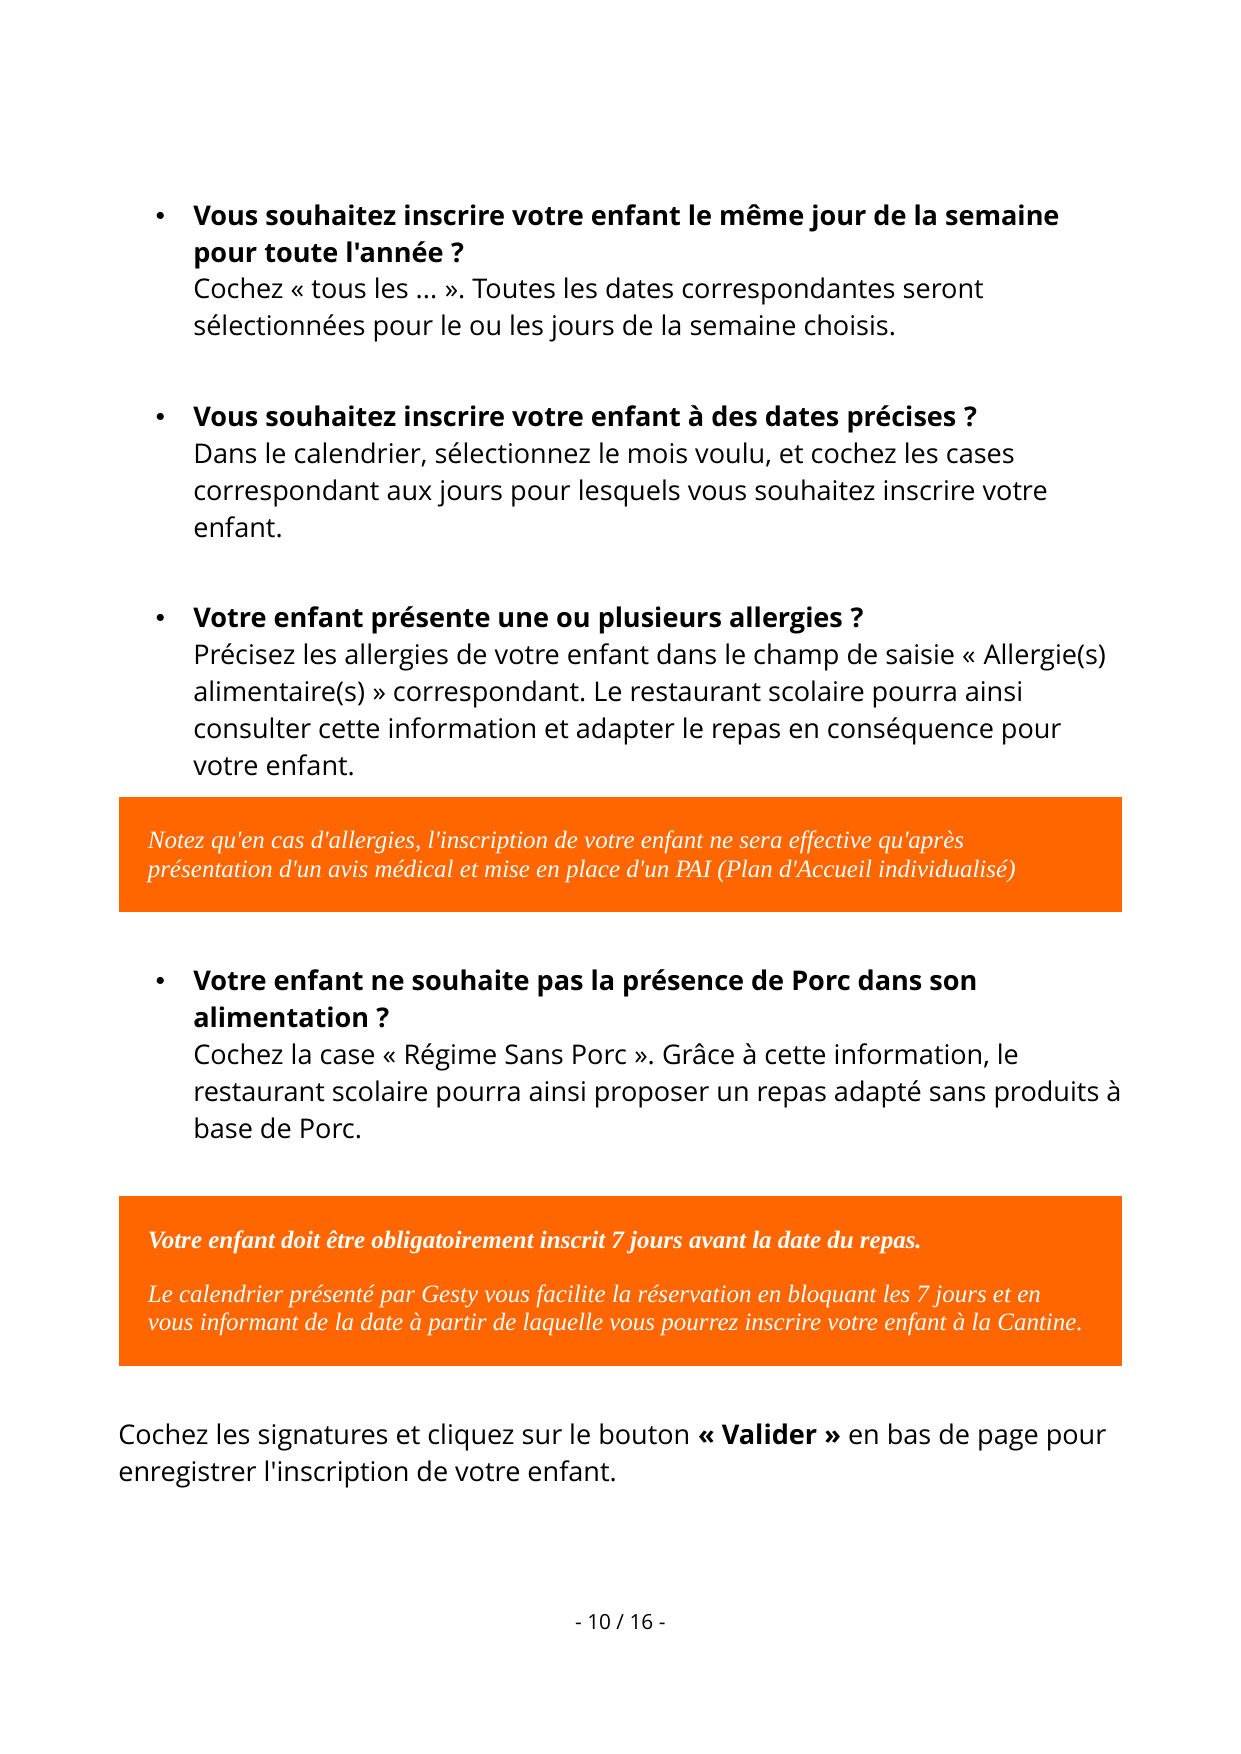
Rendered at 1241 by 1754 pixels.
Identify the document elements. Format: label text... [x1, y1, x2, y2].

text Votre enfant doit être obligatoirement inscrit 7 jours avant la date du repas. [119, 1196, 1122, 1249]
list Précisez les allergies de votre enfant dans le champ de saisie « Allergie(s) alimentaire(s) » correspondant. Le restaurant scolaire pourra ainsi consulter cette information et adapter le repas en conséquence pour votre enfant. [156, 636, 1122, 783]
list Cochez « tous les ... ». Toutes les dates correspondantes seront sélectionnées pour le ou les jours de la semaine choisis. [156, 270, 1122, 344]
list Dans le calendrier, sélectionnez le mois voulu, et cochez les cases correspondant aux jours pour lesquels vous souhaitez inscrire votre enfant. [156, 434, 1122, 545]
list Votre enfant présente une ou plusieurs allergies ? [156, 599, 1122, 636]
text Le calendrier présenté par Gesty vous facilite la réservation en bloquant les 7 jours et en vous informant de la date à partir de laquelle vous pourrez inscrire votre enfant à la Cantine. [119, 1249, 1122, 1366]
list Cochez la case « Régime Sans Porc ». Grâce à cette information, le restaurant scolaire pourra ainsi proposer un repas adapté sans produits à base de Porc. [156, 1035, 1122, 1146]
list Votre enfant ne souhaite pas la présence de Porc dans son alimentation ? [156, 962, 1122, 1035]
list Vous souhaitez inscrire votre enfant à des dates précises ? [156, 397, 1122, 434]
text Notez qu'en cas d'allergies, l'inscription de votre enfant ne sera effective qu'après présentation d'un avis médical et mise en place d'un PAI (Plan d'Accueil individualisé) [119, 797, 1122, 912]
text Cochez les signatures et cliquez sur le bouton « Valider » en bas de page pour enregistrer l'inscription de votre enfant. [118, 1415, 1122, 1489]
list Vous souhaitez inscrire votre enfant le même jour de la semaine pour toute l'année ? [156, 196, 1122, 270]
